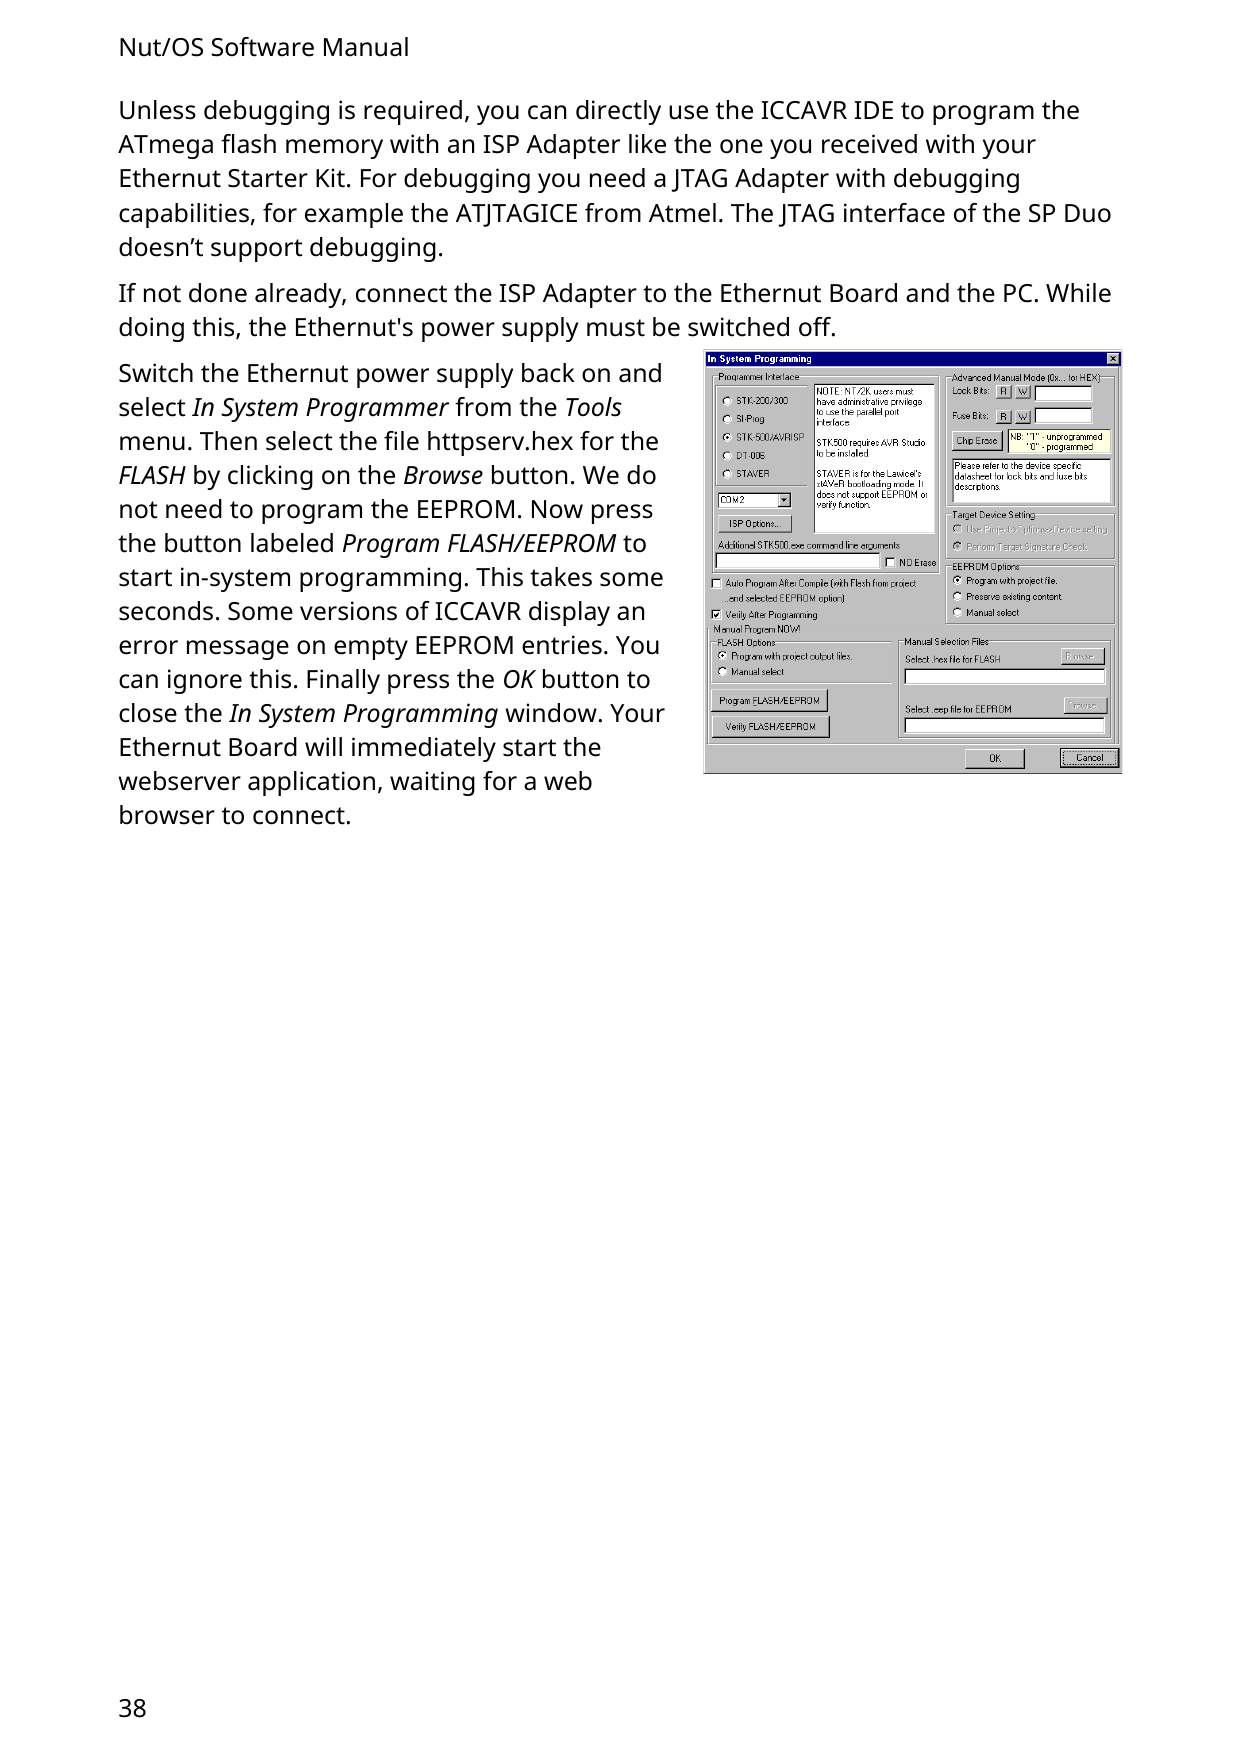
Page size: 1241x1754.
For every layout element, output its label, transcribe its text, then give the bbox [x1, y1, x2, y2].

text If not done already, connect the ISP Adapter to the Ethernut Board and the PC. While doing this, the Ethernut's power supply must be switched off. [118, 275, 1122, 343]
text Switch the Ethernut power supply back on and select In System Programmer from the Tools menu. Then select the file httpserv.hex for the FLASH by clicking on the Browse button. We do not need to program the EEPROM. Now press the button labeled Program FLASH/EEPROM to start in-system programming. This takes some seconds. Some versions of ICCAVR display an error message on empty EEPROM entries. You can ignore this. Finally press the OK button to close the In System Programming window. Your Ethernut Board will immediately start the webserver application, waiting for a web browser to connect. [118, 355, 1122, 832]
picture [703, 349, 1123, 774]
text Unless debugging is required, you can directly use the ICCAVR IDE to program the ATmega flash memory with an ISP Adapter like the one you received with your Ethernut Starter Kit. For debugging you need a JTAG Adapter with debugging capabilities, for example the ATJTAGICE from Atmel. The JTAG interface of the SP Duo doesn’t support debugging. [118, 93, 1122, 263]
